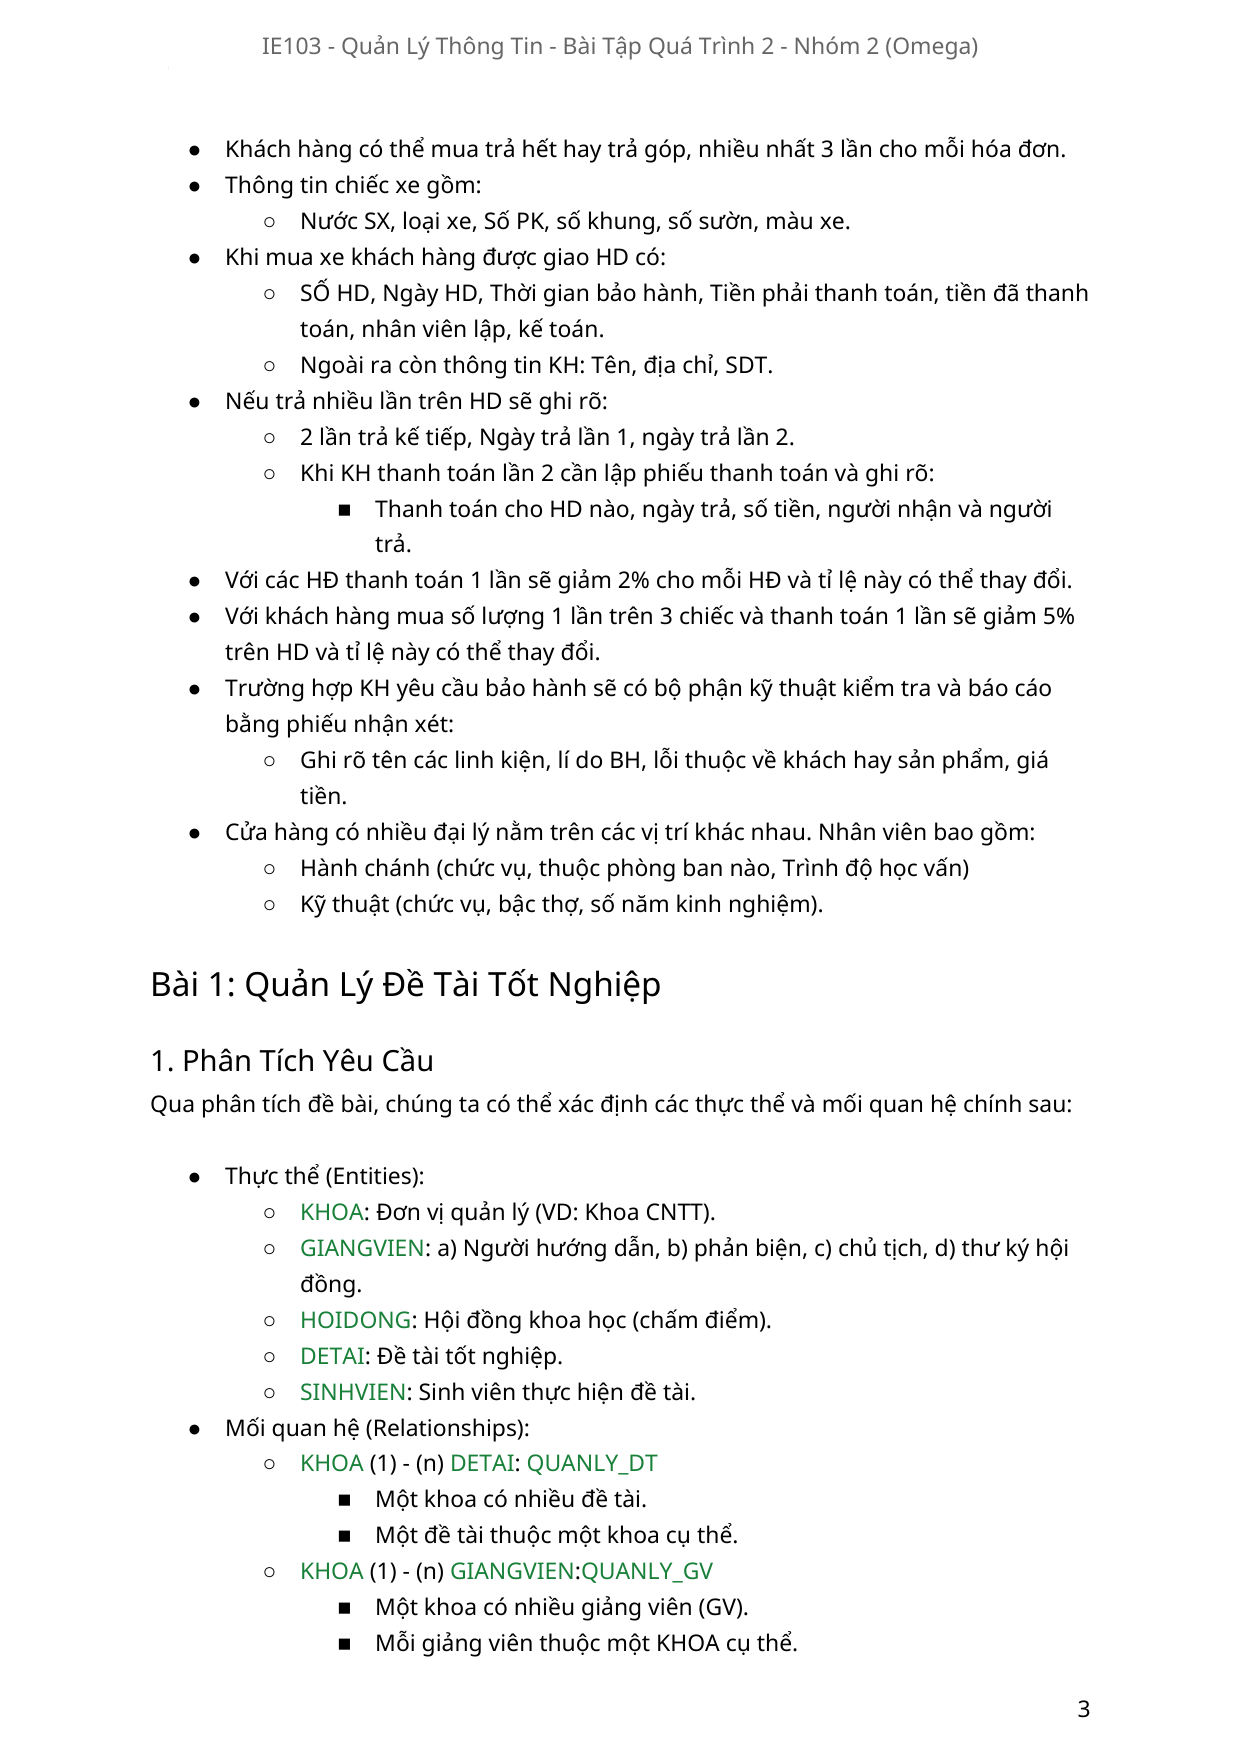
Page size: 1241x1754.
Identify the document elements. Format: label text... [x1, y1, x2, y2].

list Khi KH thanh toán lần 2 cần lập phiếu thanh toán và ghi rõ: [262, 457, 1090, 488]
list Với khách hàng mua số lượng 1 lần trên 3 chiếc và thanh toán 1 lần sẽ giảm 5% trên HD và tỉ lệ này có thể thay đổi. [187, 600, 1090, 667]
list Hành chánh (chức vụ, thuộc phòng ban nào, Trình độ học vấn) [262, 852, 1090, 883]
list KHOA (1) - (n) GIANGVIEN:QUANLY_GV [262, 1555, 1090, 1586]
list Một khoa có nhiều giảng viên (GV). [337, 1591, 1090, 1622]
list Cửa hàng có nhiều đại lý nằm trên các vị trí khác nhau. Nhân viên bao gồm: [187, 816, 1090, 847]
list Thanh toán cho HD nào, ngày trả, số tiền, người nhận và người trả. [337, 492, 1090, 560]
list KHOA (1) - (n) DETAI: QUANLY_DT [262, 1447, 1090, 1479]
list DETAI: Đề tài tốt nghiệp. [262, 1339, 1090, 1371]
list GIANGVIEN: a) Người hướng dẫn, b) phản biện, c) chủ tịch, d) thư ký hội đồng. [262, 1232, 1090, 1299]
list Kỹ thuật (chức vụ, bậc thợ, số năm kinh nghiệm). [262, 888, 1090, 919]
list Thông tin chiếc xe gồm: [187, 169, 1090, 200]
list Ngoài ra còn thông tin KH: Tên, địa chỉ, SDT. [262, 349, 1090, 380]
list Khách hàng có thể mua trả hết hay trả góp, nhiều nhất 3 lần cho mỗi hóa đơn. [187, 133, 1090, 164]
list Mỗi giảng viên thuộc một KHOA cụ thể. [337, 1627, 1090, 1658]
list Thực thể (Entities): [187, 1160, 1090, 1191]
list 2 lần trả kế tiếp, Ngày trả lần 1, ngày trả lần 2. [262, 421, 1090, 452]
list Một đề tài thuộc một khoa cụ thể. [337, 1519, 1090, 1551]
list KHOA: Đơn vị quản lý (VD: Khoa CNTT). [262, 1196, 1090, 1227]
list Mối quan hệ (Relationships): [187, 1411, 1090, 1443]
list Nếu trả nhiều lần trên HD sẽ ghi rõ: [187, 385, 1090, 416]
subtitle 1. Phân Tích Yêu Cầu [150, 1040, 1090, 1080]
subtitle Bài 1: Quản Lý Đề Tài Tốt Nghiệp [150, 961, 1090, 1007]
text Qua phân tích đề bài, chúng ta có thể xác định các thực thể và mối quan hệ chính sau: [150, 1088, 1090, 1119]
list SỐ HD, Ngày HD, Thời gian bảo hành, Tiền phải thanh toán, tiền đã thanh toán, nhân viên lập, kế toán. [262, 277, 1090, 344]
list Trường hợp KH yêu cầu bảo hành sẽ có bộ phận kỹ thuật kiểm tra và báo cáo bằng phiếu nhận xét: [187, 672, 1090, 739]
list Nước SX, loại xe, Số PK, số khung, số sườn, màu xe. [262, 205, 1090, 236]
list Một khoa có nhiều đề tài. [337, 1483, 1090, 1514]
list SINHVIEN: Sinh viên thực hiện đề tài. [262, 1376, 1090, 1407]
list Với các HĐ thanh toán 1 lần sẽ giảm 2% cho mỗi HĐ và tỉ lệ này có thể thay đổi. [187, 564, 1090, 596]
list Khi mua xe khách hàng được giao HD có: [187, 241, 1090, 272]
list HOIDONG: Hội đồng khoa học (chấm điểm). [262, 1304, 1090, 1335]
list Ghi rõ tên các linh kiện, lí do BH, lỗi thuộc về khách hay sản phẩm, giá tiền. [262, 744, 1090, 811]
